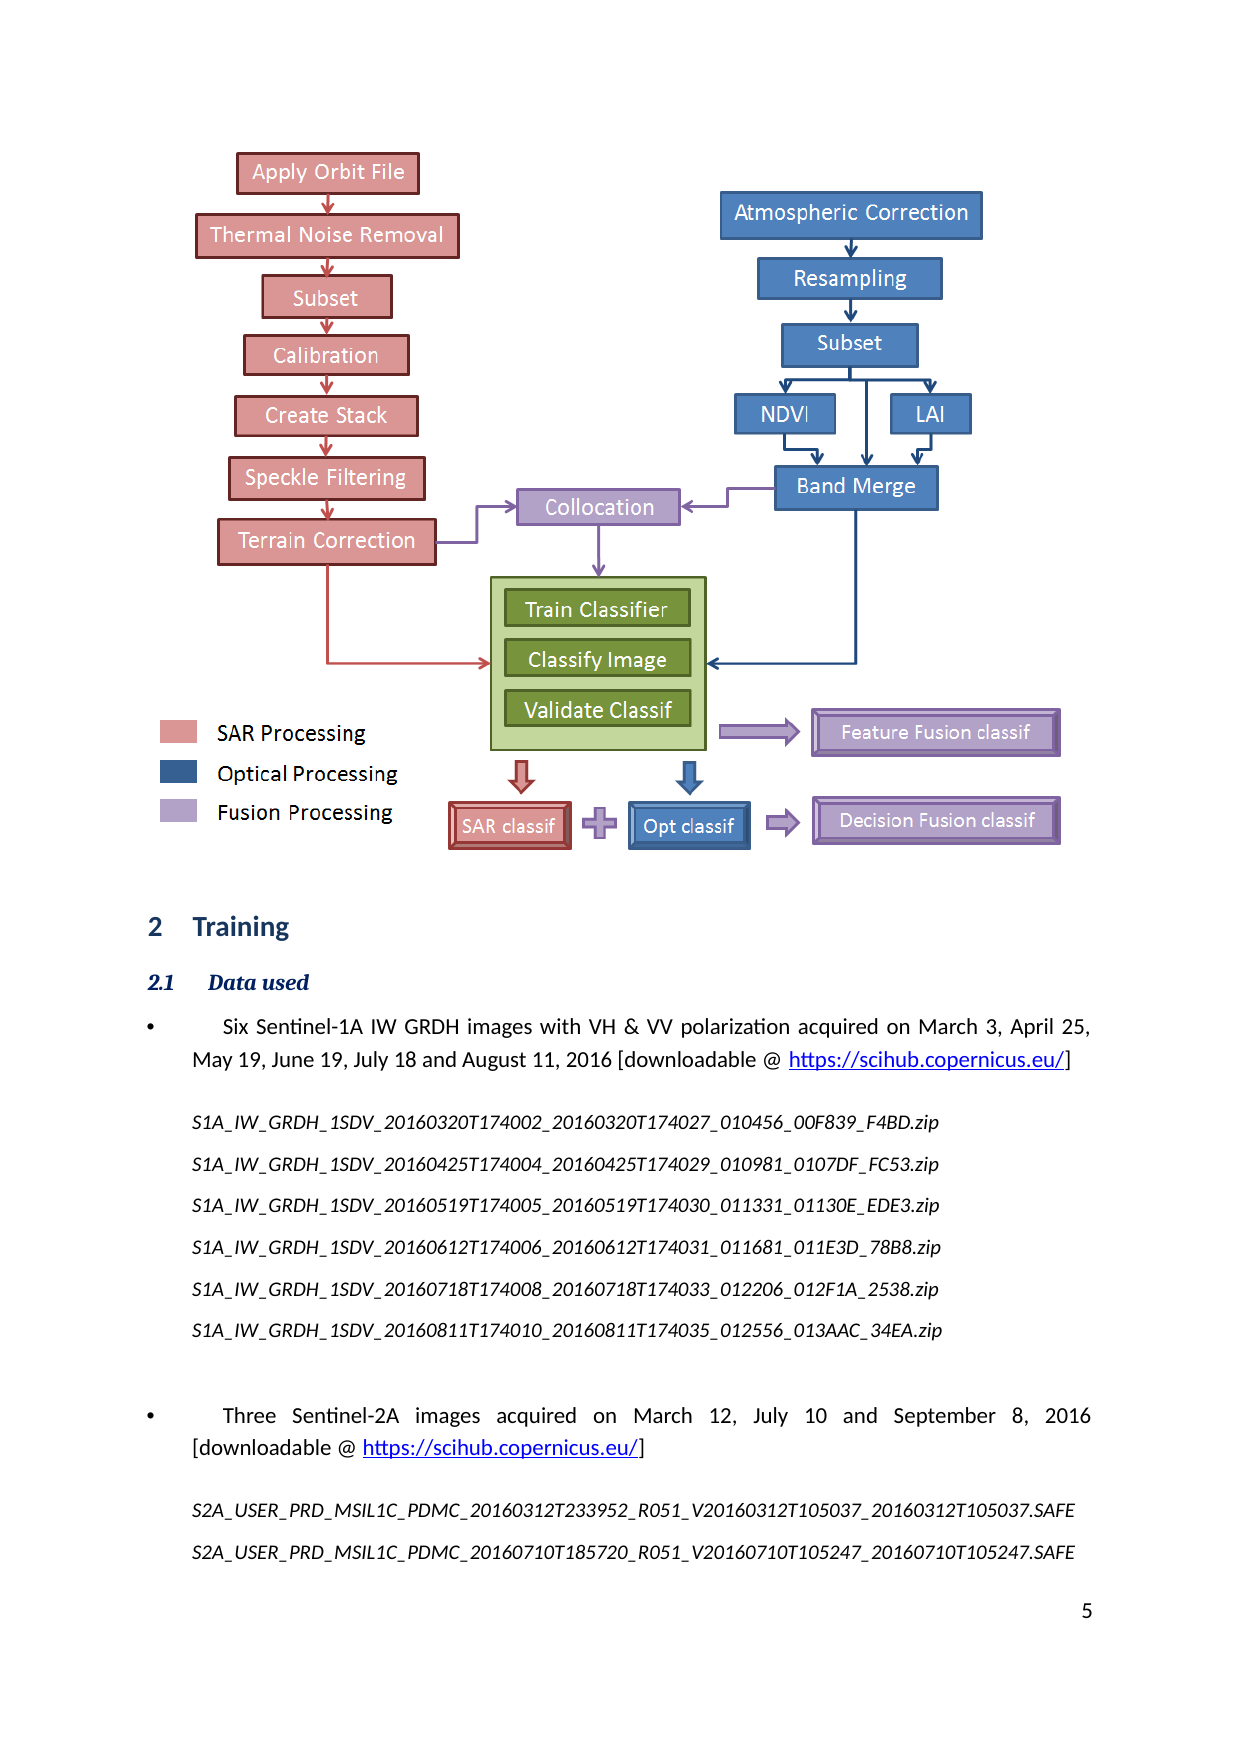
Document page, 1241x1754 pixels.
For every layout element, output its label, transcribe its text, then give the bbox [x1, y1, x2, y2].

list Three Sentinel-2A images acquired on March 12, July 10 and September 8, 2016 [downloadable @ https://scihub.copernicus.eu/] [146, 1401, 1093, 1461]
text S1A_IW_GRDH_1SDV_20160320T174002_20160320T174027_010456_00F839_F4BD.zip [192, 1109, 1093, 1134]
subtitle Data used [148, 970, 1093, 996]
subtitle Training [148, 908, 1093, 944]
picture [147, 147, 1093, 866]
text S1A_IW_GRDH_1SDV_20160612T174006_20160612T174031_011681_011E3D_78B8.zip [192, 1234, 1093, 1259]
text S1A_IW_GRDH_1SDV_20160811T174010_20160811T174035_012556_013AAC_34EA.zip [192, 1317, 1093, 1343]
text S2A_USER_PRD_MSIL1C_PDMC_20160312T233952_R051_V20160312T105037_20160312T105037.SAFE [192, 1497, 1093, 1523]
list Six Sentinel-1A IW GRDH images with VH & VV polarization acquired on March 3, April 25, May 19, June 19, July 18 and August 11, 2016 [downloadable @ https://scihub.copernicus.eu/] [146, 1012, 1093, 1073]
text S1A_IW_GRDH_1SDV_20160718T174008_20160718T174033_012206_012F1A_2538.zip [192, 1276, 1093, 1301]
text S2A_USER_PRD_MSIL1C_PDMC_20160710T185720_R051_V20160710T105247_20160710T105247.SAFE [192, 1539, 1093, 1564]
text S1A_IW_GRDH_1SDV_20160425T174004_20160425T174029_010981_0107DF_FC53.zip [192, 1151, 1093, 1176]
text S1A_IW_GRDH_1SDV_20160519T174005_20160519T174030_011331_01130E_EDE3.zip [192, 1192, 1093, 1218]
